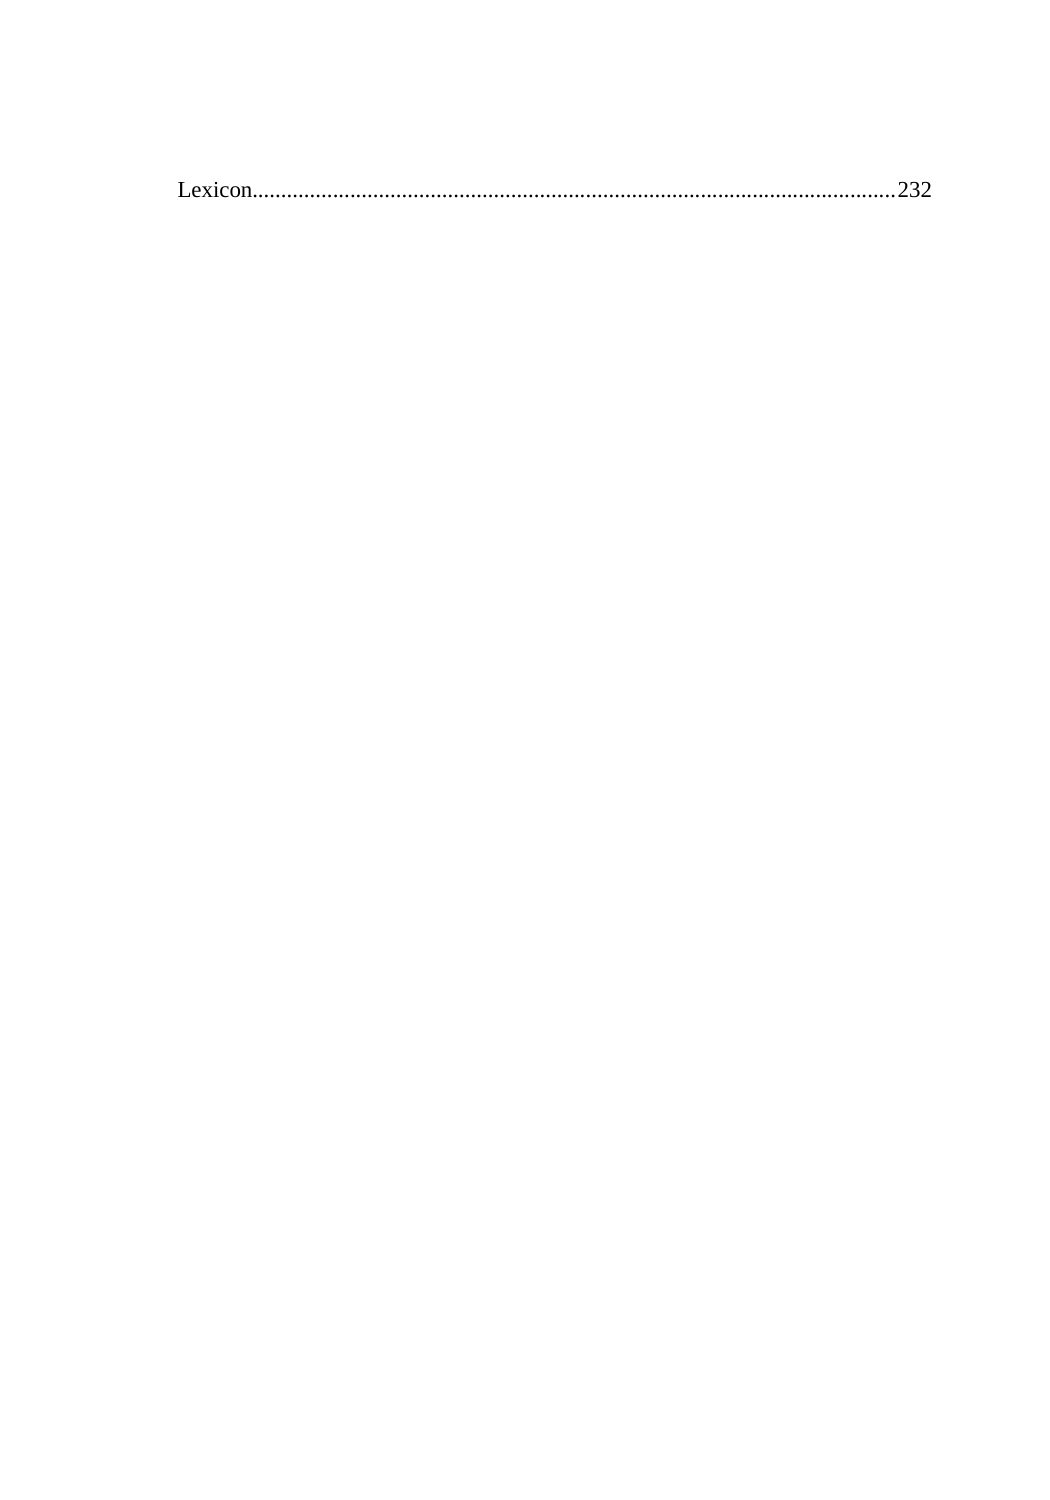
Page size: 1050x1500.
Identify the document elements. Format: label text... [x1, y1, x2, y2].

text Lexicon 232 [177, 176, 932, 203]
